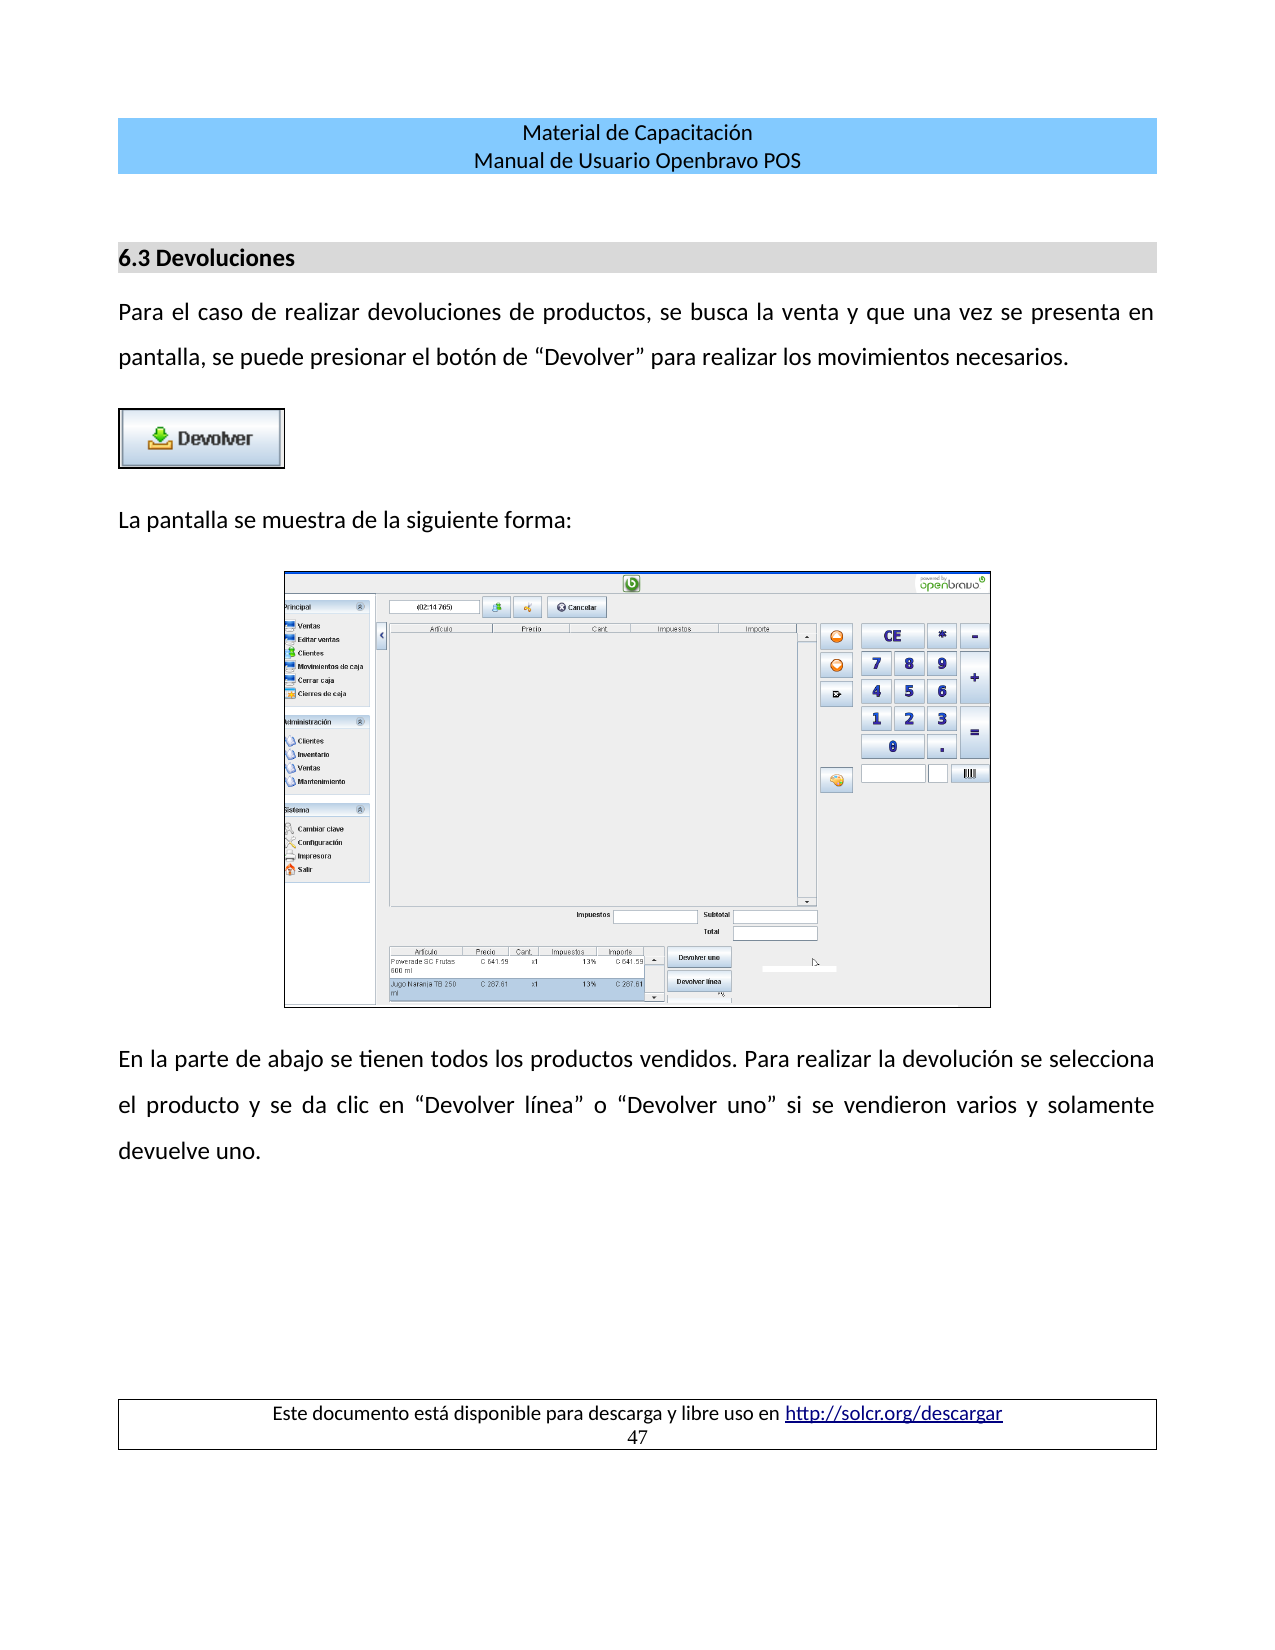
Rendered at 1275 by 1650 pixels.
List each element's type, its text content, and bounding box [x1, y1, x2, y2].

subtitle 6.3 Devoluciones [118, 242, 1157, 273]
text Para el caso de realizar devoluciones de productos, se busca la venta y que una vez se presenta en pantalla, se puede presionar el botón de “Devolver” para realizar los movimientos necesarios. [118, 296, 1157, 372]
text En la parte de abajo se tienen todos los productos vendidos. Para realizar la devolución se selecciona el producto y se da clic en “Devolver línea” o “Devolver uno” si se vendieron varios y solamente devuelve uno. [118, 1043, 1157, 1166]
text La pantalla se muestra de la siguiente forma: [118, 504, 1157, 534]
